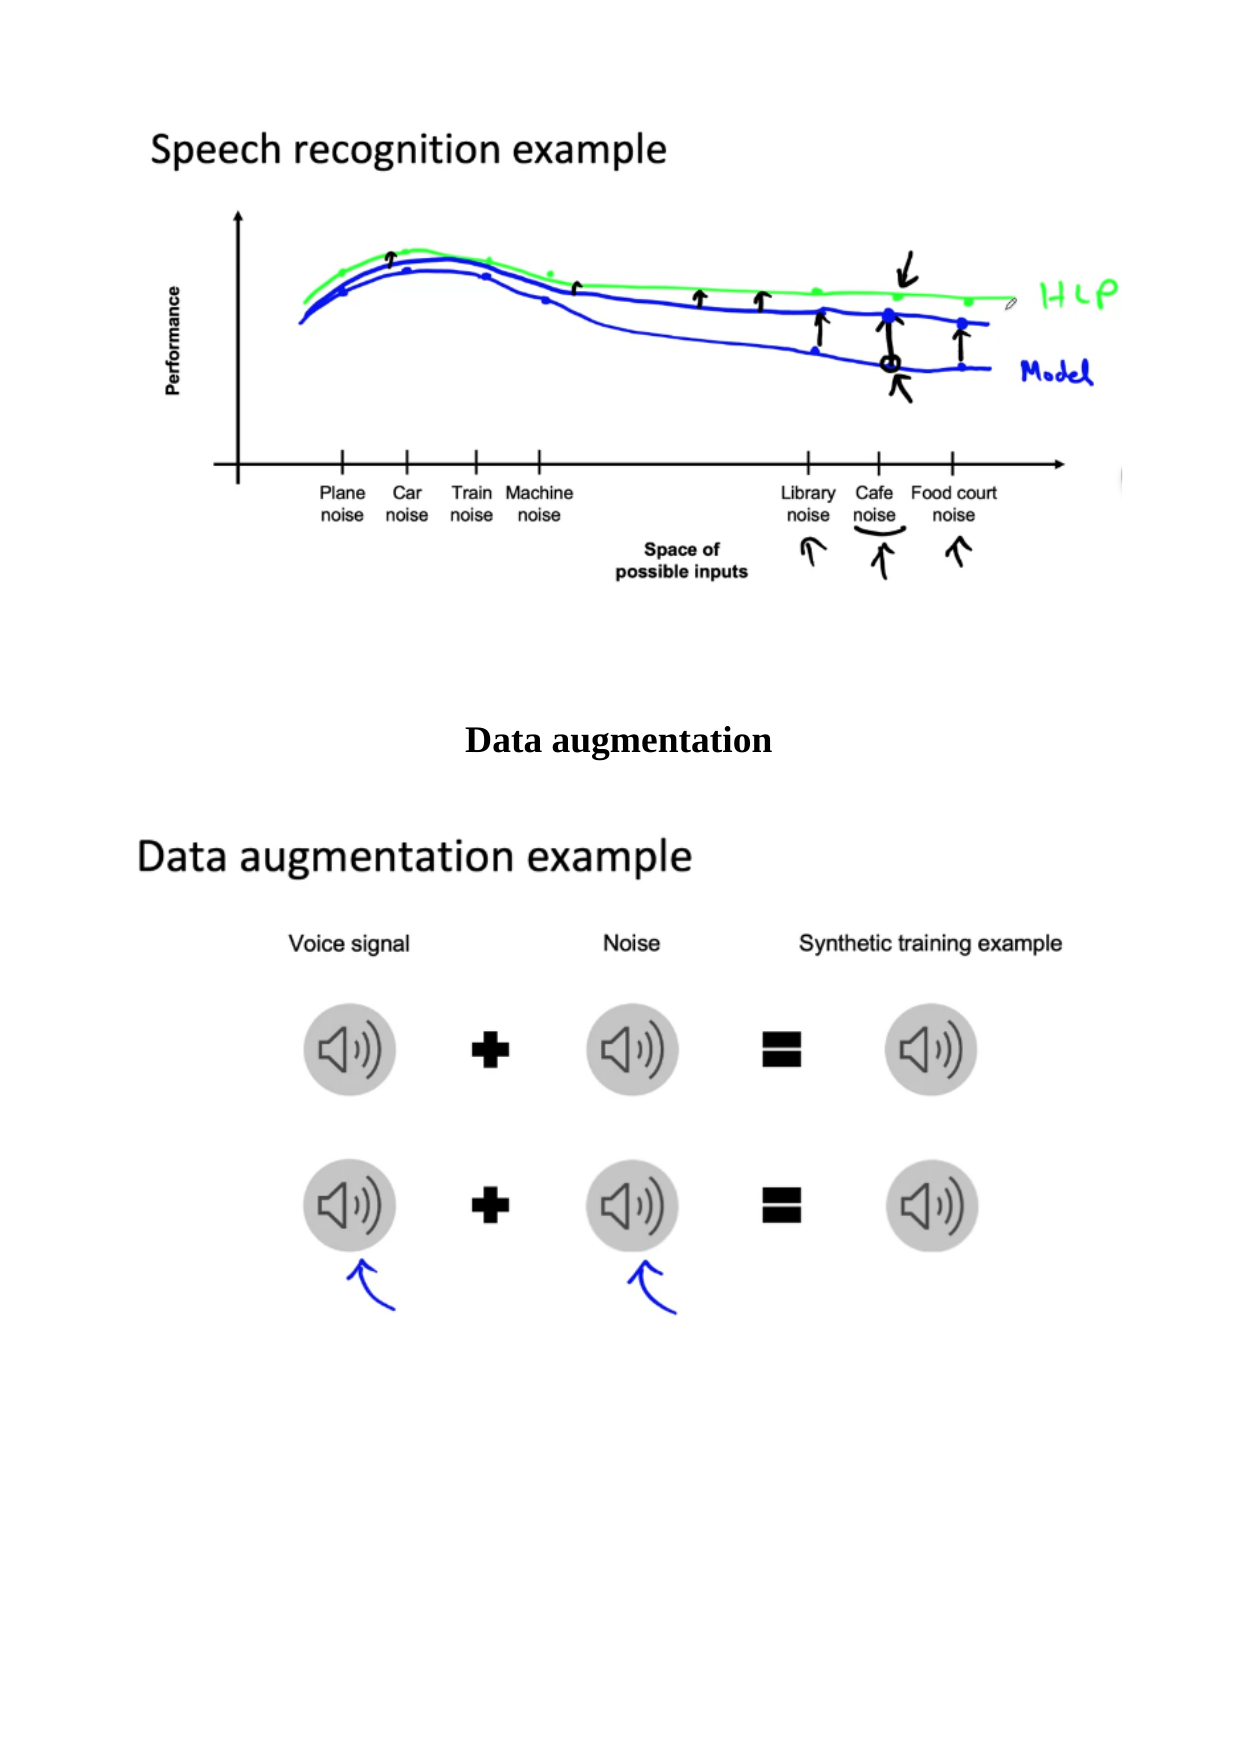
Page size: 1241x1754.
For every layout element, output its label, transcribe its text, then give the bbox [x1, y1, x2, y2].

picture [118, 820, 1123, 1321]
subtitle Data augmentation [118, 717, 1122, 761]
picture [118, 118, 1123, 593]
